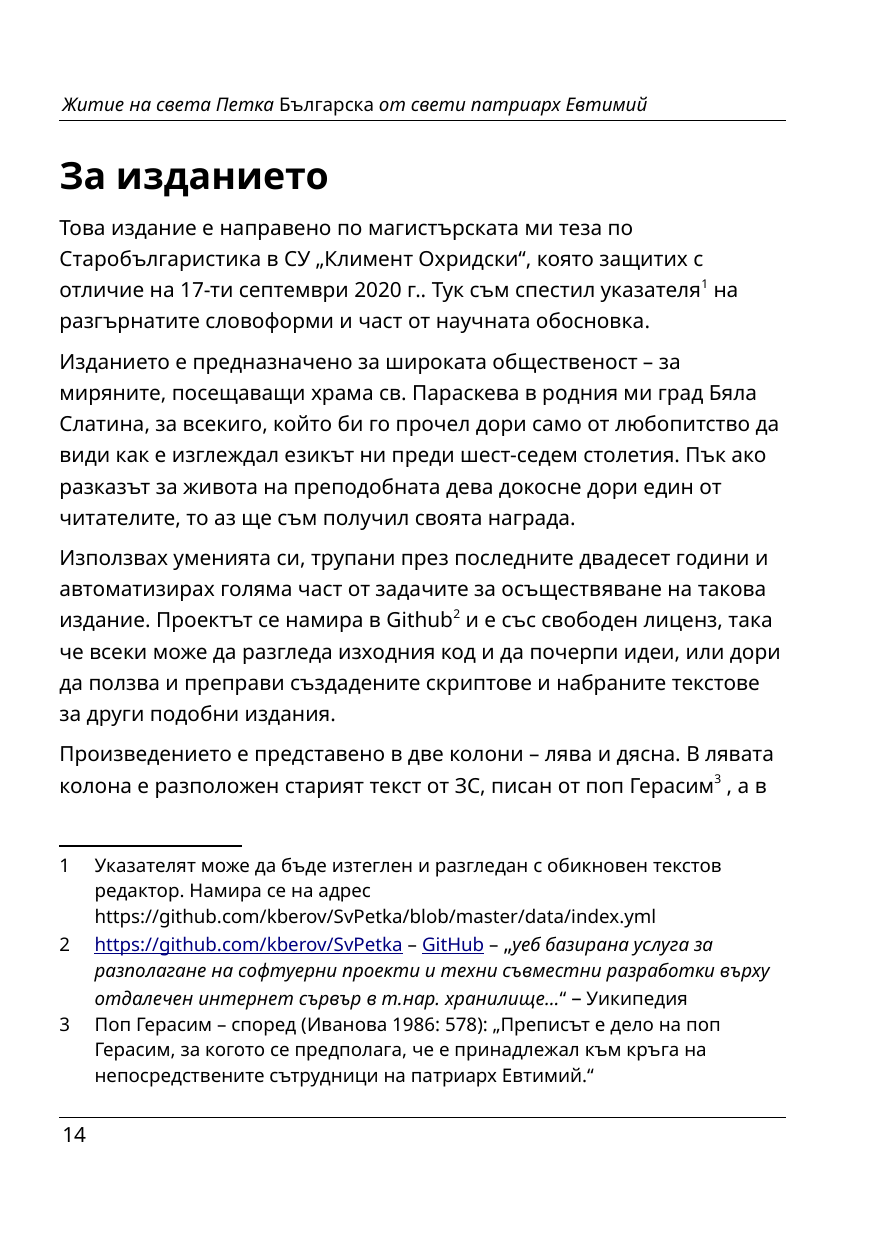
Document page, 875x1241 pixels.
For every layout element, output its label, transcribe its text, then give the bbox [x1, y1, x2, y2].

text Произведението е представено в две колони – лява и дясна. В лявата колона е разположен старият текст от ЗС, писан от поп Герасим , а в дясната колона – преводът на съвременен български от проф. Климентина Иванова – Иванова 1986: 191-202. [59, 739, 786, 799]
subtitle За изданието [59, 149, 786, 201]
text Поп Герасим – според (Иванова 1986: 578): „Преписът е дело на поп Герасим, за когото се предполага, че е принадлежал към кръга на непосредствените сътрудници на патриарх Евтимий.“ [59, 1011, 786, 1088]
text Указателят може да бъде изтеглен и разгледан с обикновен текстов редактор. Намира се на адрес https://github.com/kberov/SvPetka/blob/master/data/index.yml [59, 852, 786, 929]
text Изданието е предназначено за широката общественост – за миряните, посещаващи храма св. Параскева в родния ми град Бяла Слатина, за всекиго, който би го прочел дори само от любопитство да види как е изглеждал езикът ни преди шест-седем столетия. Пък ако разказът за живота на преподобната дева докосне дори един от читателите, то аз ще съм получил своята награда. [59, 347, 786, 531]
text https://github.com/kberov/SvPetka – GitHub – „уеб базирана услуга за разполагане на софтуерни проекти и техни съвместни разработки върху отдалечен интернет сървър в т.нар. хранилище…“ – Уикипедия [59, 929, 786, 1011]
text Това издание е направено по магистърската ми теза по Старобългаристика в СУ „Климент Охридски“, която защитих с отличие на 17-ти септември 2020 г.. Тук съм спестил указателя на разгърнатите словоформи и част от научната обосновка. [59, 213, 786, 335]
text Използвах уменията си, трупани през последните двадесет години и автоматизирах голяма част от задачите за осъществяване на такова издание. Проектът се намира в Github и е със свободен лиценз, така че всеки може да разгледа изходния код и да почерпи идеи, или дори да ползва и преправи създадените скриптове и набраните текстове за други подобни издания. [59, 543, 786, 728]
